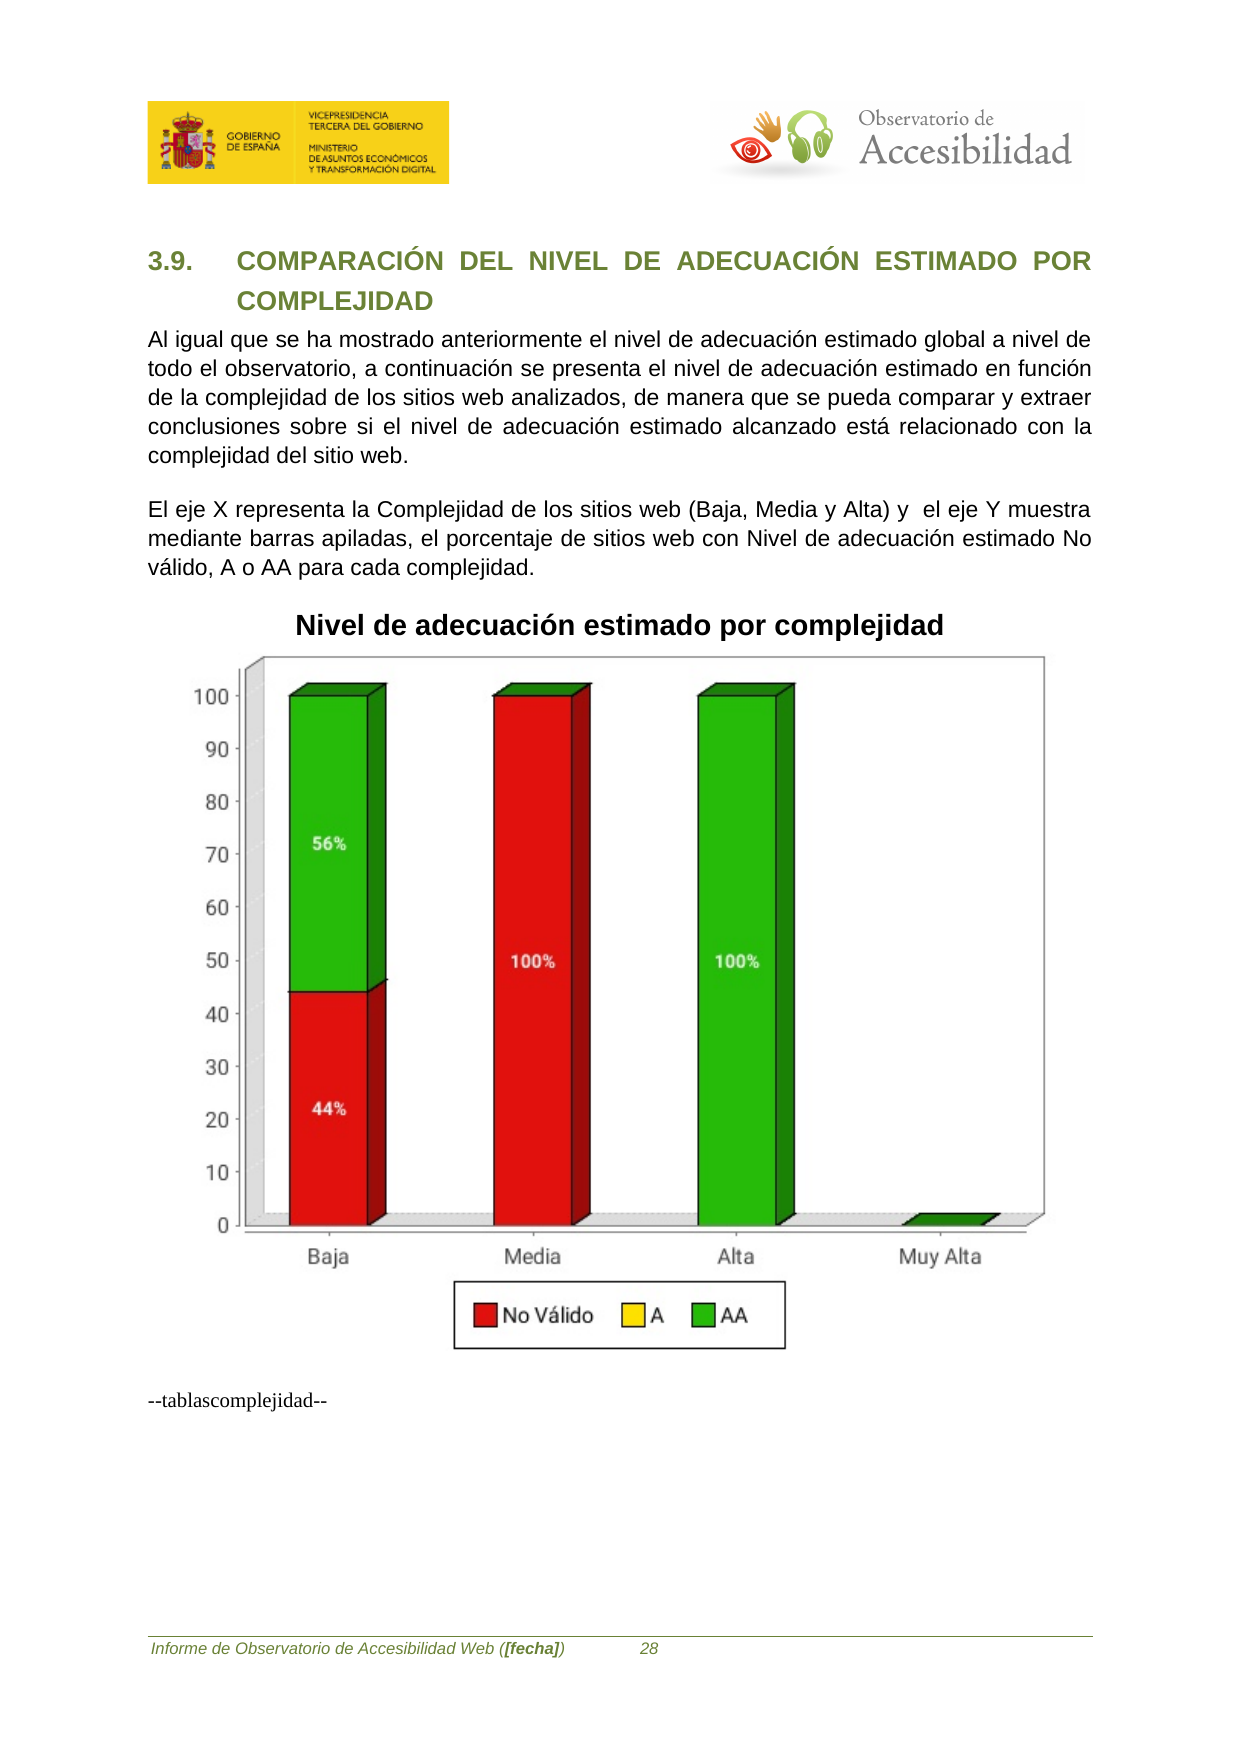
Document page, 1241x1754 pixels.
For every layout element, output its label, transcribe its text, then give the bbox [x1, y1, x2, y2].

subtitle Comparación del Nivel de adecuación estimado por complejidad [148, 245, 1092, 317]
text Nivel de adecuación estimado por complejidad [148, 608, 1092, 641]
picture [178, 641, 1062, 1351]
picture [147, 101, 450, 184]
text El eje X representa la Complejidad de los sitios web (Baja, Media y Alta) y el eje Y muestra mediante barras apiladas, el porcentaje de sitios web con Nivel de adecuación estimado No válido, A o AA para cada complejidad. [148, 496, 1092, 580]
text --tablascomplejidad-- [148, 1388, 1092, 1412]
picture [710, 101, 1086, 184]
text Al igual que se ha mostrado anteriormente el nivel de adecuación estimado global a nivel de todo el observatorio, a continuación se presenta el nivel de adecuación estimado en función de la complejidad de los sitios web analizados, de manera que se pueda comparar y extraer conclusiones sobre si el nivel de adecuación estimado alcanzado está relacionado con la complejidad del sitio web. [148, 326, 1092, 468]
